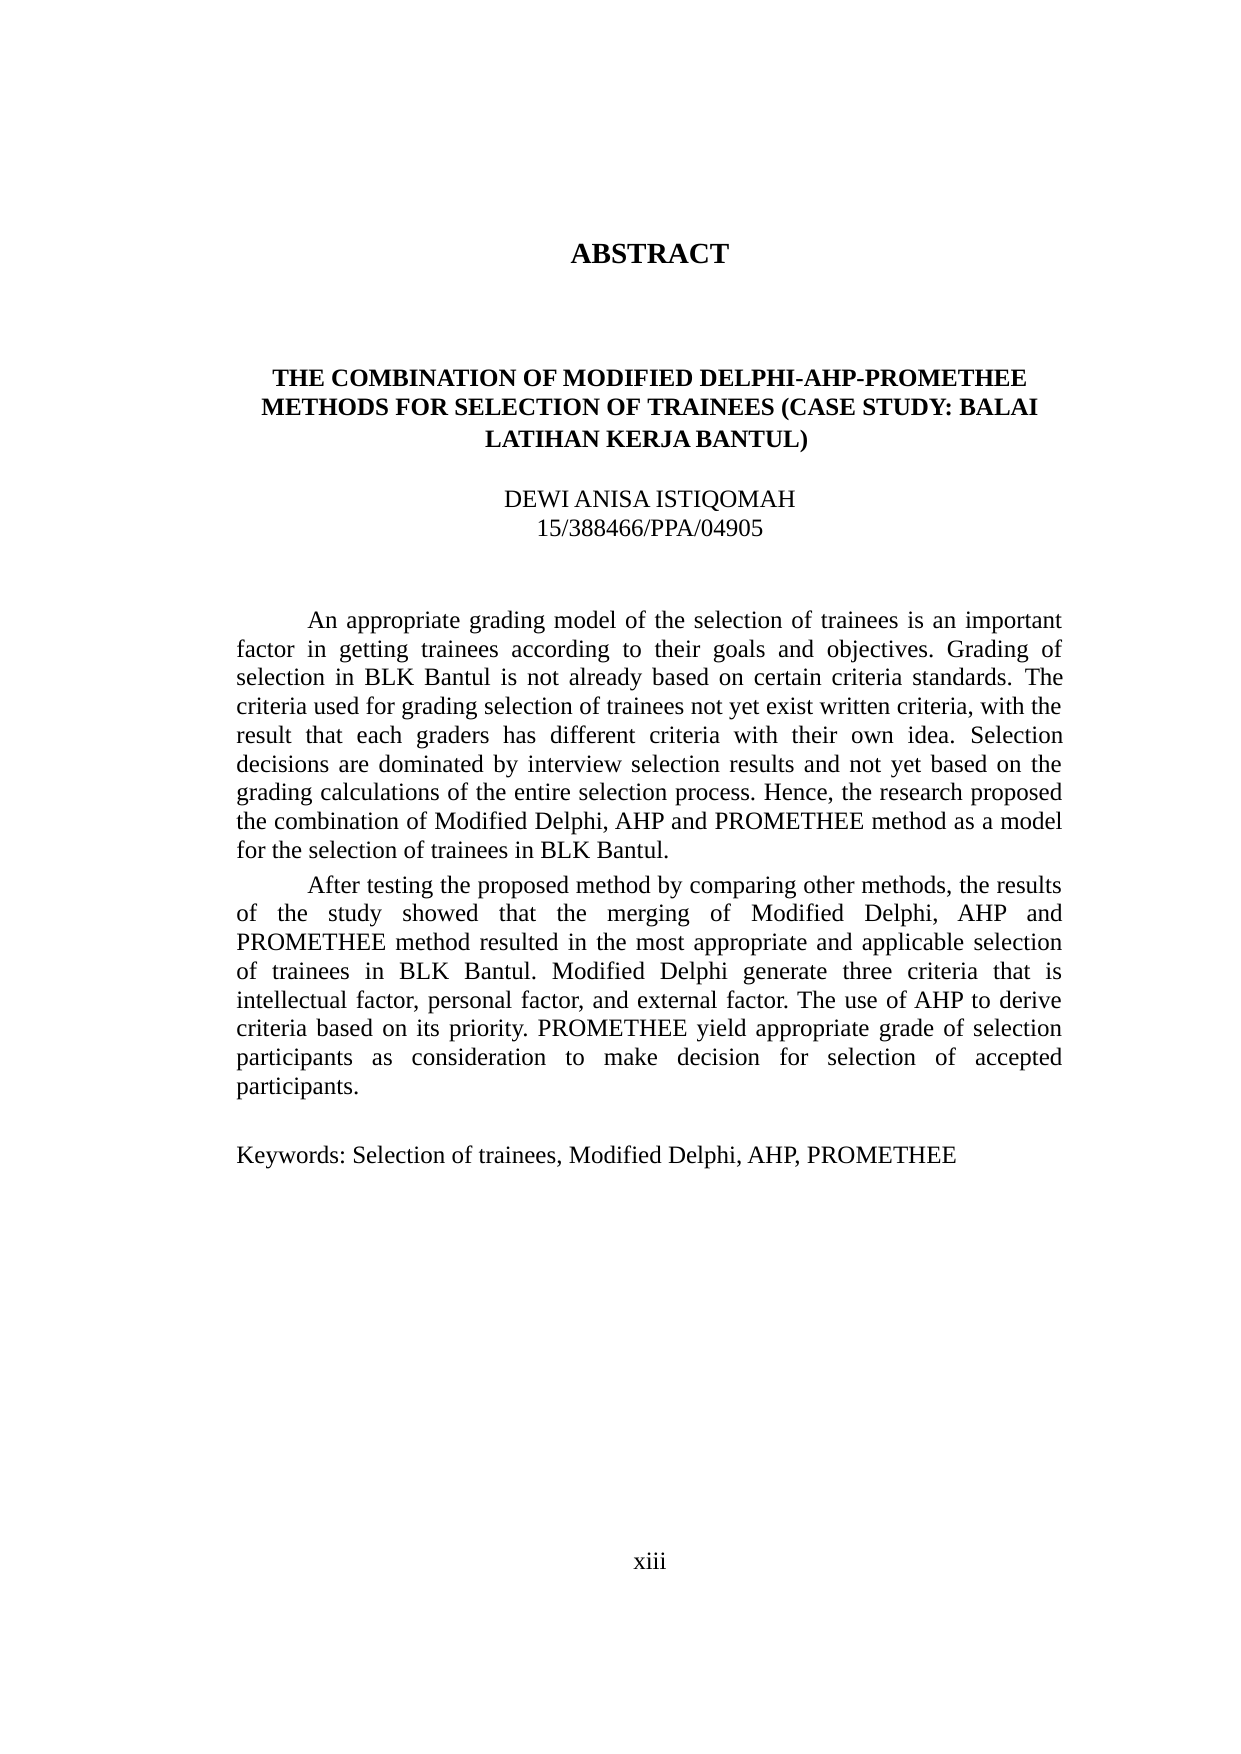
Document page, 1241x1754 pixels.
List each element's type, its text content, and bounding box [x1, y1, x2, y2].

subtitle ABSTRACT [236, 236, 1063, 270]
text DEWI ANISA ISTIQOMAH [236, 484, 1063, 513]
text An appropriate grading model of the selection of trainees is an important factor in getting trainees according to their goals and objectives. Grading of selection in BLK Bantul is not already based on certain criteria standards. The criteria used for grading selection of trainees not yet exist written criteria, with the result that each graders has different criteria with their own idea. Selection decisions are dominated by interview selection results and not yet based on the grading calculations of the entire selection process. Hence, the research proposed the combination of Modified Delphi, AHP and PROMETHEE method as a model for the selection of trainees in BLK Bantul. [236, 605, 1063, 864]
text 15/388466/PPA/04905 [236, 513, 1063, 541]
text Keywords: Selection of trainees, Modified Delphi, AHP, PROMETHEE [236, 1140, 1063, 1169]
text THE combination OF MODIFIED DELPHI-AHP-PROMETHEE METHODS FOR SELECTION OF TRAINEES (case study: Balai Latihan kerja Bantul) [236, 363, 1063, 455]
text After testing the proposed method by comparing other methods, the results of the study showed that the merging of Modified Delphi, AHP and PROMETHEE method resulted in the most appropriate and applicable selection of trainees in BLK Bantul. Modified Delphi generate three criteria that is intellectual factor, personal factor, and external factor. The use of AHP to derive criteria based on its priority. PROMETHEE yield appropriate grade of selection participants as consideration to make decision for selection of accepted participants. [236, 870, 1063, 1100]
